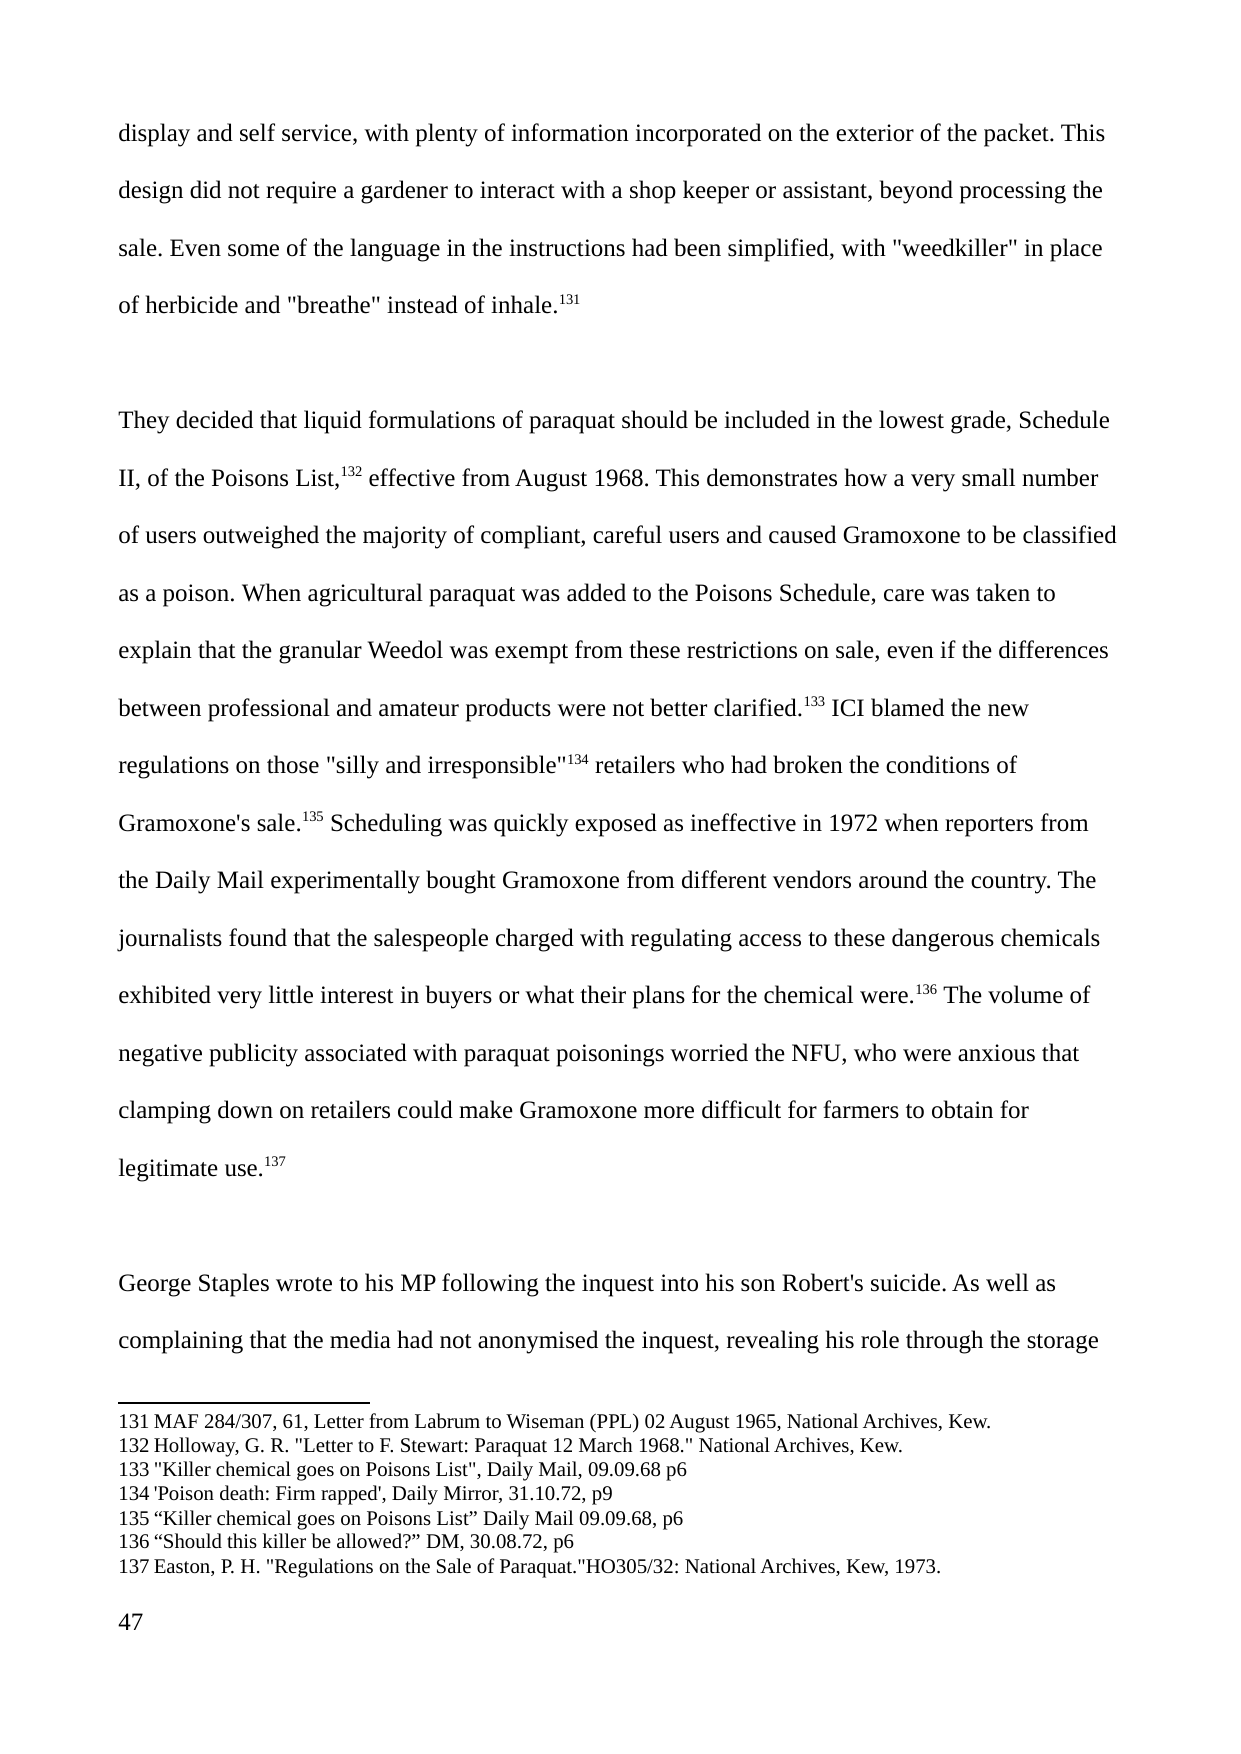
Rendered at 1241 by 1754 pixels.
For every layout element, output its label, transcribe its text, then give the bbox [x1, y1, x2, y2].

text "Killer chemical goes on Poisons List", Daily Mail, 09.09.68 p6 [118, 1457, 1122, 1481]
text Easton, P. H. "Regulations on the Sale of Paraquat."HO305/32: National Archives, Kew, 1973. [118, 1553, 1122, 1578]
text “Killer chemical goes on Poisons List” Daily Mail 09.09.68, p6 [118, 1505, 1122, 1529]
text Holloway, G. R. "Letter to F. Stewart: Paraquat 12 March 1968." National Archives, Kew. [118, 1433, 1122, 1457]
text George Staples wrote to his MP following the inquest into his son Robert's suicide. As well as complaining that the media had not anonymised the inquest, revealing his role through the storage [118, 1268, 1122, 1354]
text display and self service, with plenty of information incorporated on the exterior of the packet. This design did not require a gardener to interact with a shop keeper or assistant, beyond processing the sale. Even some of the language in the instructions had been simplified, with "weedkiller" in place of herbicide and "breathe" instead of inhale. [118, 118, 1122, 319]
text They decided that liquid formulations of paraquat should be included in the lowest grade, Schedule II, of the Poisons List, effective from August 1968. This demonstrates how a very small number of users outweighed the majority of compliant, careful users and caused Gramoxone to be classified as a poison. When agricultural paraquat was added to the Poisons Schedule, care was taken to explain that the granular Weedol was exempt from these restrictions on sale, even if the differences between professional and amateur products were not better clarified. ICI blamed the new regulations on those "silly and irresponsible" retailers who had broken the conditions of Gramoxone's sale. Scheduling was quickly exposed as ineffective in 1972 when reporters from the Daily Mail experimentally bought Gramoxone from different vendors around the country. The journalists found that the salespeople charged with regulating access to these dangerous chemicals exhibited very little interest in buyers or what their plans for the chemical were. The volume of negative publicity associated with paraquat poisonings worried the NFU, who were anxious that clamping down on retailers could make Gramoxone more difficult for farmers to obtain for legitimate use. [118, 406, 1122, 1182]
text “Should this killer be allowed?” DM, 30.08.72, p6 [118, 1529, 1122, 1553]
text 'Poison death: Firm rapped', Daily Mirror, 31.10.72, p9 [118, 1481, 1122, 1505]
text MAF 284/307, 61, Letter from Labrum to Wiseman (PPL) 02 August 1965, National Archives, Kew. [118, 1409, 1122, 1433]
